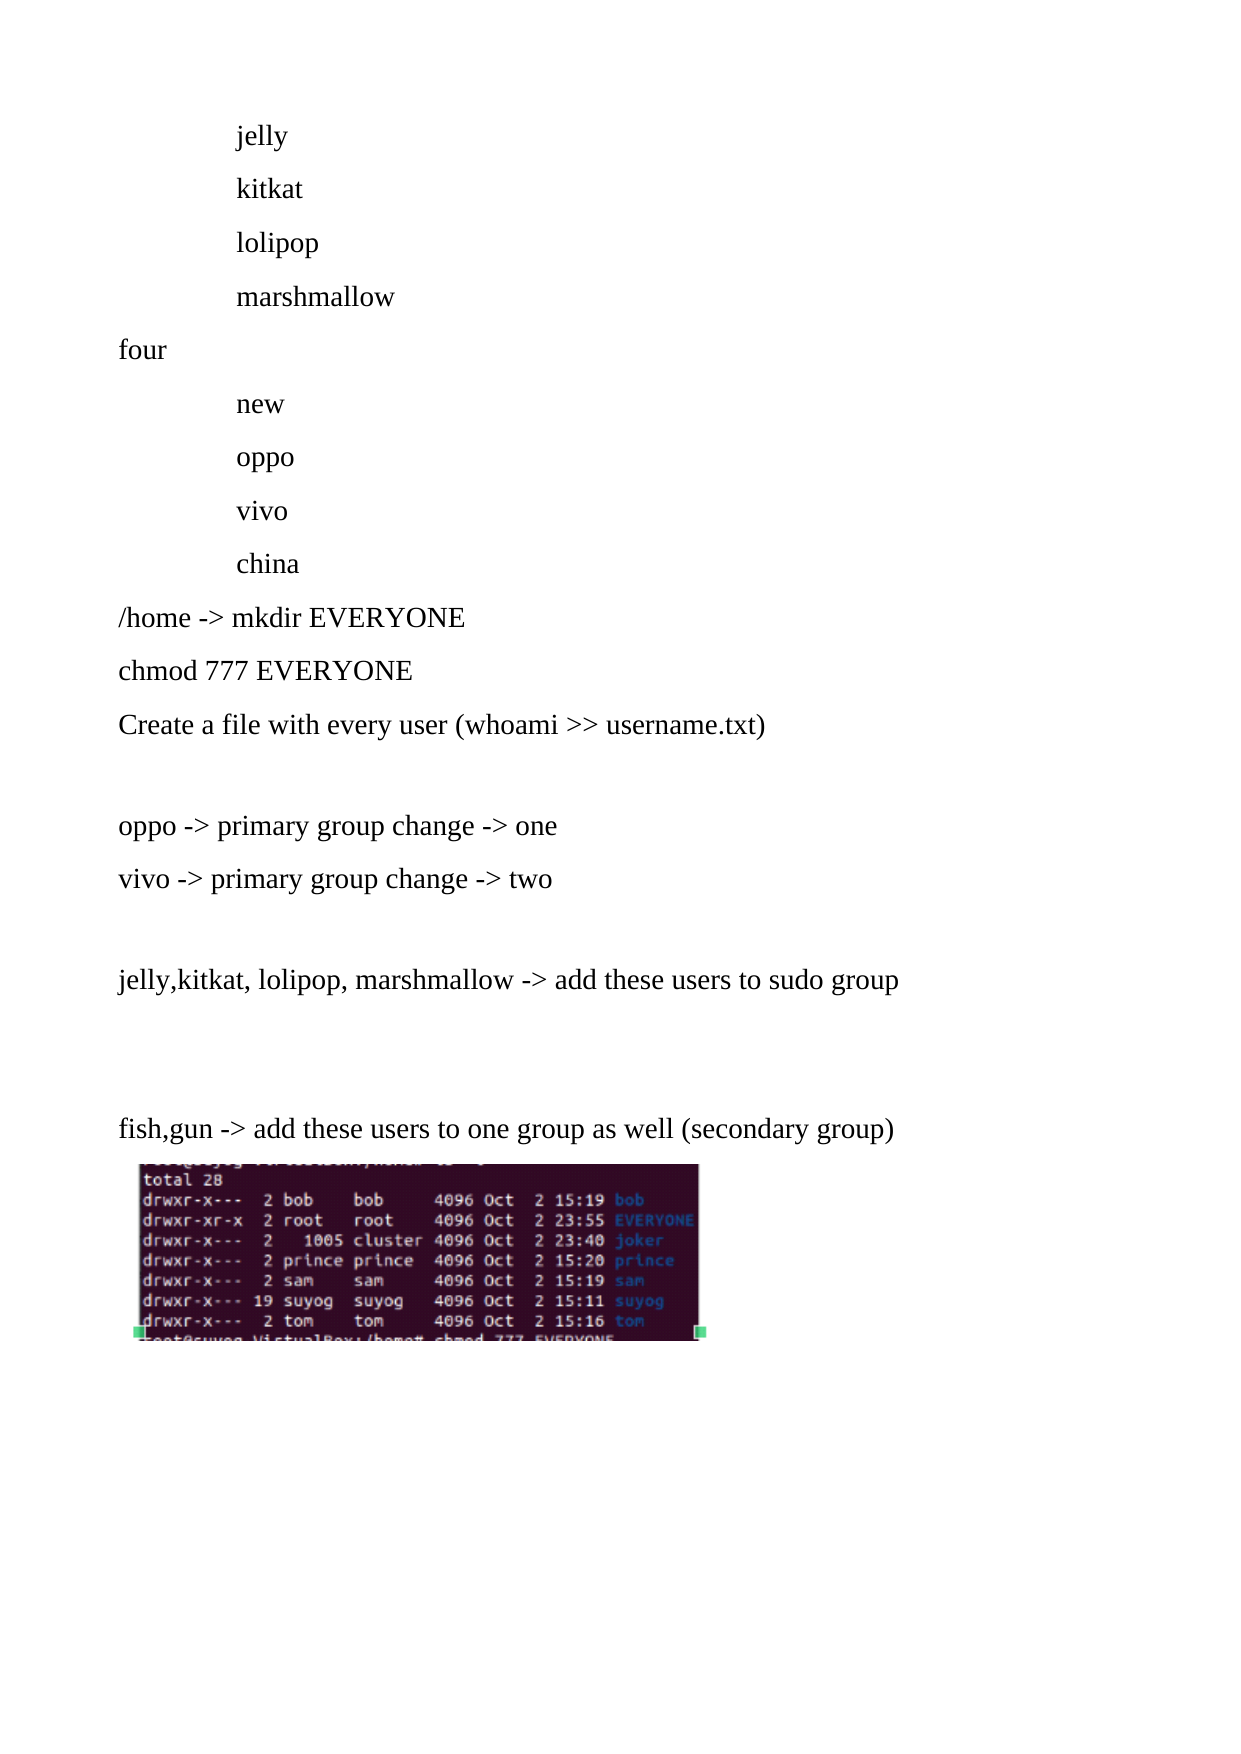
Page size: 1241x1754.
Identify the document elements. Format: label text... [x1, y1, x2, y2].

text oppo [118, 439, 1122, 473]
text oppo -> primary group change -> one [118, 808, 1122, 842]
text marshmallow [118, 279, 1122, 312]
text chmod 777 EVERYONE [118, 653, 1122, 687]
text vivo -> primary group change -> two [118, 862, 1122, 895]
text china [118, 546, 1122, 580]
text new [118, 386, 1122, 419]
text jelly,kitkat, lolipop, marshmallow -> add these users to sudo group [118, 962, 1122, 996]
text lolipop [118, 225, 1122, 259]
text /home -> mkdir EVERYONE [118, 600, 1122, 633]
text jelly [118, 118, 1122, 152]
text fish,gun -> add these users to one group as well (secondary group) [118, 1111, 1122, 1144]
text Create a file with every user (whoami >> username.txt) [118, 707, 1122, 741]
text four [118, 332, 1122, 366]
text vivo [118, 493, 1122, 526]
text kitkat [118, 172, 1122, 205]
